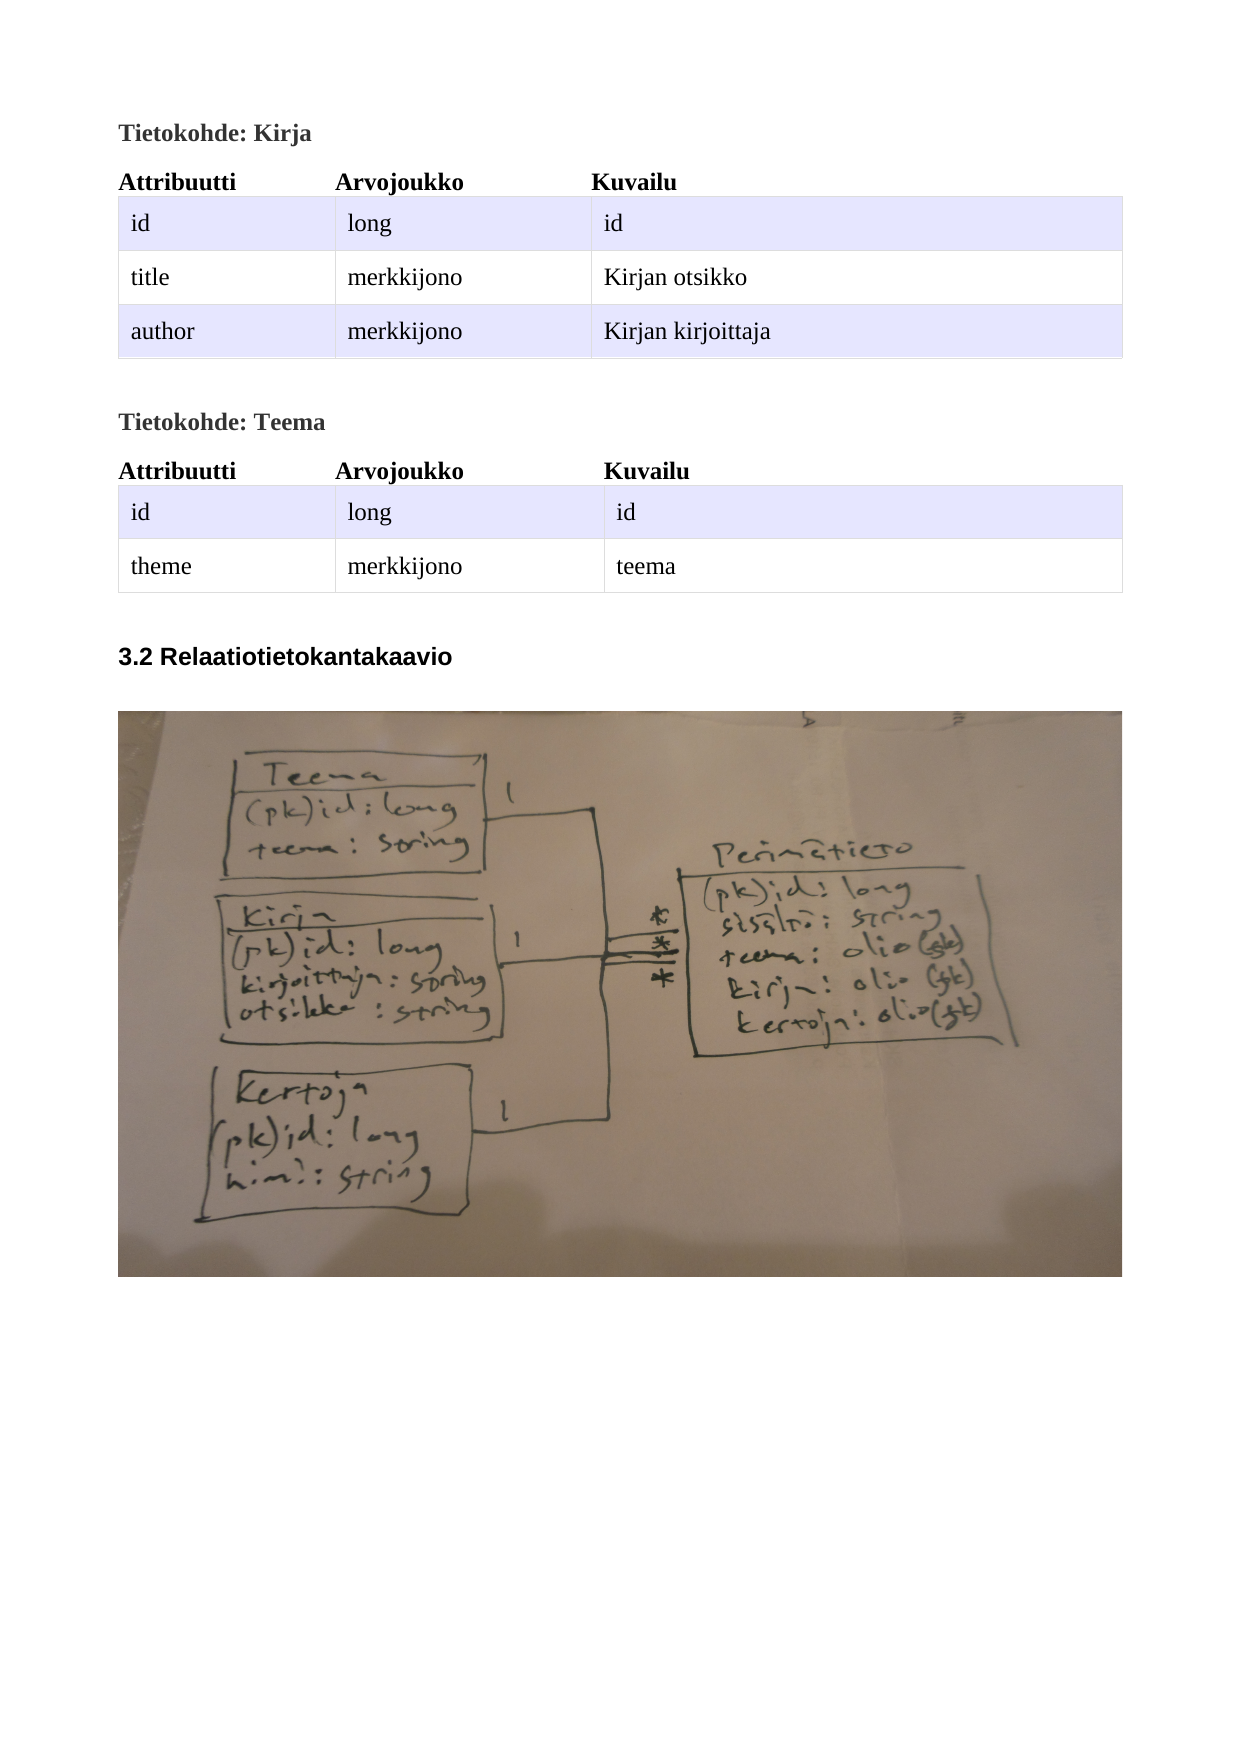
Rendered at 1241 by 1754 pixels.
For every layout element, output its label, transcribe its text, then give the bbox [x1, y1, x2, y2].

table_header Attribuutti [118, 167, 335, 196]
table_cell id [605, 486, 1122, 538]
table_header Attribuutti [118, 456, 335, 484]
text Tietokohde: Teema [118, 407, 1122, 435]
table_header Arvojoukko [335, 167, 591, 196]
table_cell merkkijono [336, 539, 604, 592]
table_header Kuvailu [591, 167, 1122, 196]
table_cell merkkijono [336, 251, 591, 304]
table_cell author [119, 305, 335, 357]
table_cell long [336, 197, 591, 250]
table_cell Kirjan kirjoittaja [592, 305, 1122, 357]
table_cell teema [605, 539, 1122, 592]
picture [118, 711, 1123, 1277]
table_cell title [119, 251, 335, 304]
table_header Kuvailu [604, 456, 1122, 484]
text Tietokohde: Kirja [118, 118, 1122, 147]
subtitle 3.2 Relaatiotietokantakaavio [118, 642, 1122, 671]
table_cell id [119, 486, 335, 538]
table_cell Kirjan otsikko [592, 251, 1122, 304]
table_cell long [336, 486, 604, 538]
table_cell id [119, 197, 335, 250]
table_cell theme [119, 539, 335, 592]
table_cell id [592, 197, 1122, 250]
table_cell merkkijono [336, 305, 591, 357]
table_header Arvojoukko [335, 456, 604, 484]
